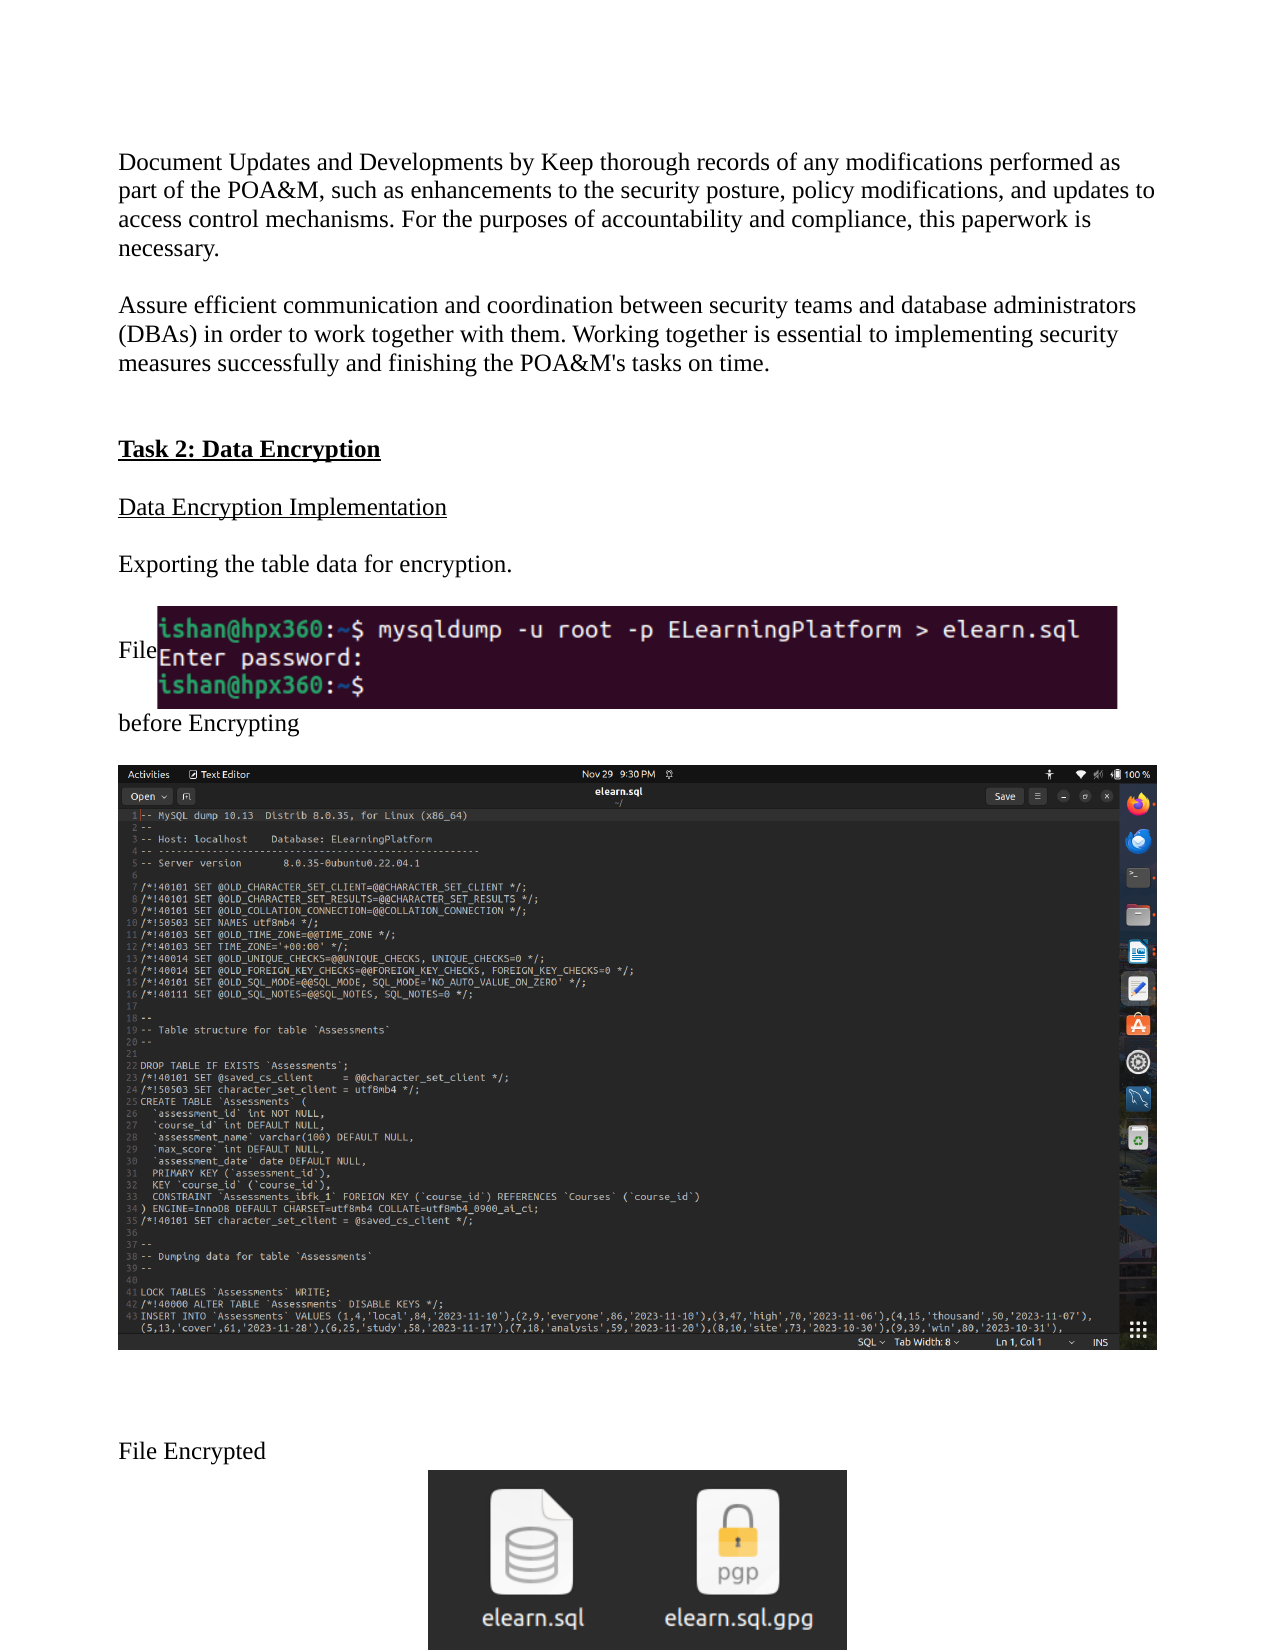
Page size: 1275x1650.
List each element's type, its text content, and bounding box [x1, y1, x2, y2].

text Data Encryption Implementation [118, 492, 1157, 521]
text Document Updates and Developments by Keep thorough records of any modifications performed as part of the POA&M, such as enhancements to the security posture, policy modifications, and updates to access control mechanisms. For the purposes of accountability and compliance, this paperwork is necessary. [118, 147, 1157, 262]
text Assure efficient communication and coordination between security teams and database administrators (DBAs) in order to work together with them. Working together is essential to implementing security measures successfully and finishing the POA&M's tasks on time. [118, 291, 1157, 377]
text Task 2: Data Encryption [118, 434, 1157, 463]
text Exporting the table data for encryption. [118, 549, 1157, 578]
text File Encrypted [118, 1436, 1157, 1465]
text File before Encrypting [118, 636, 1157, 737]
